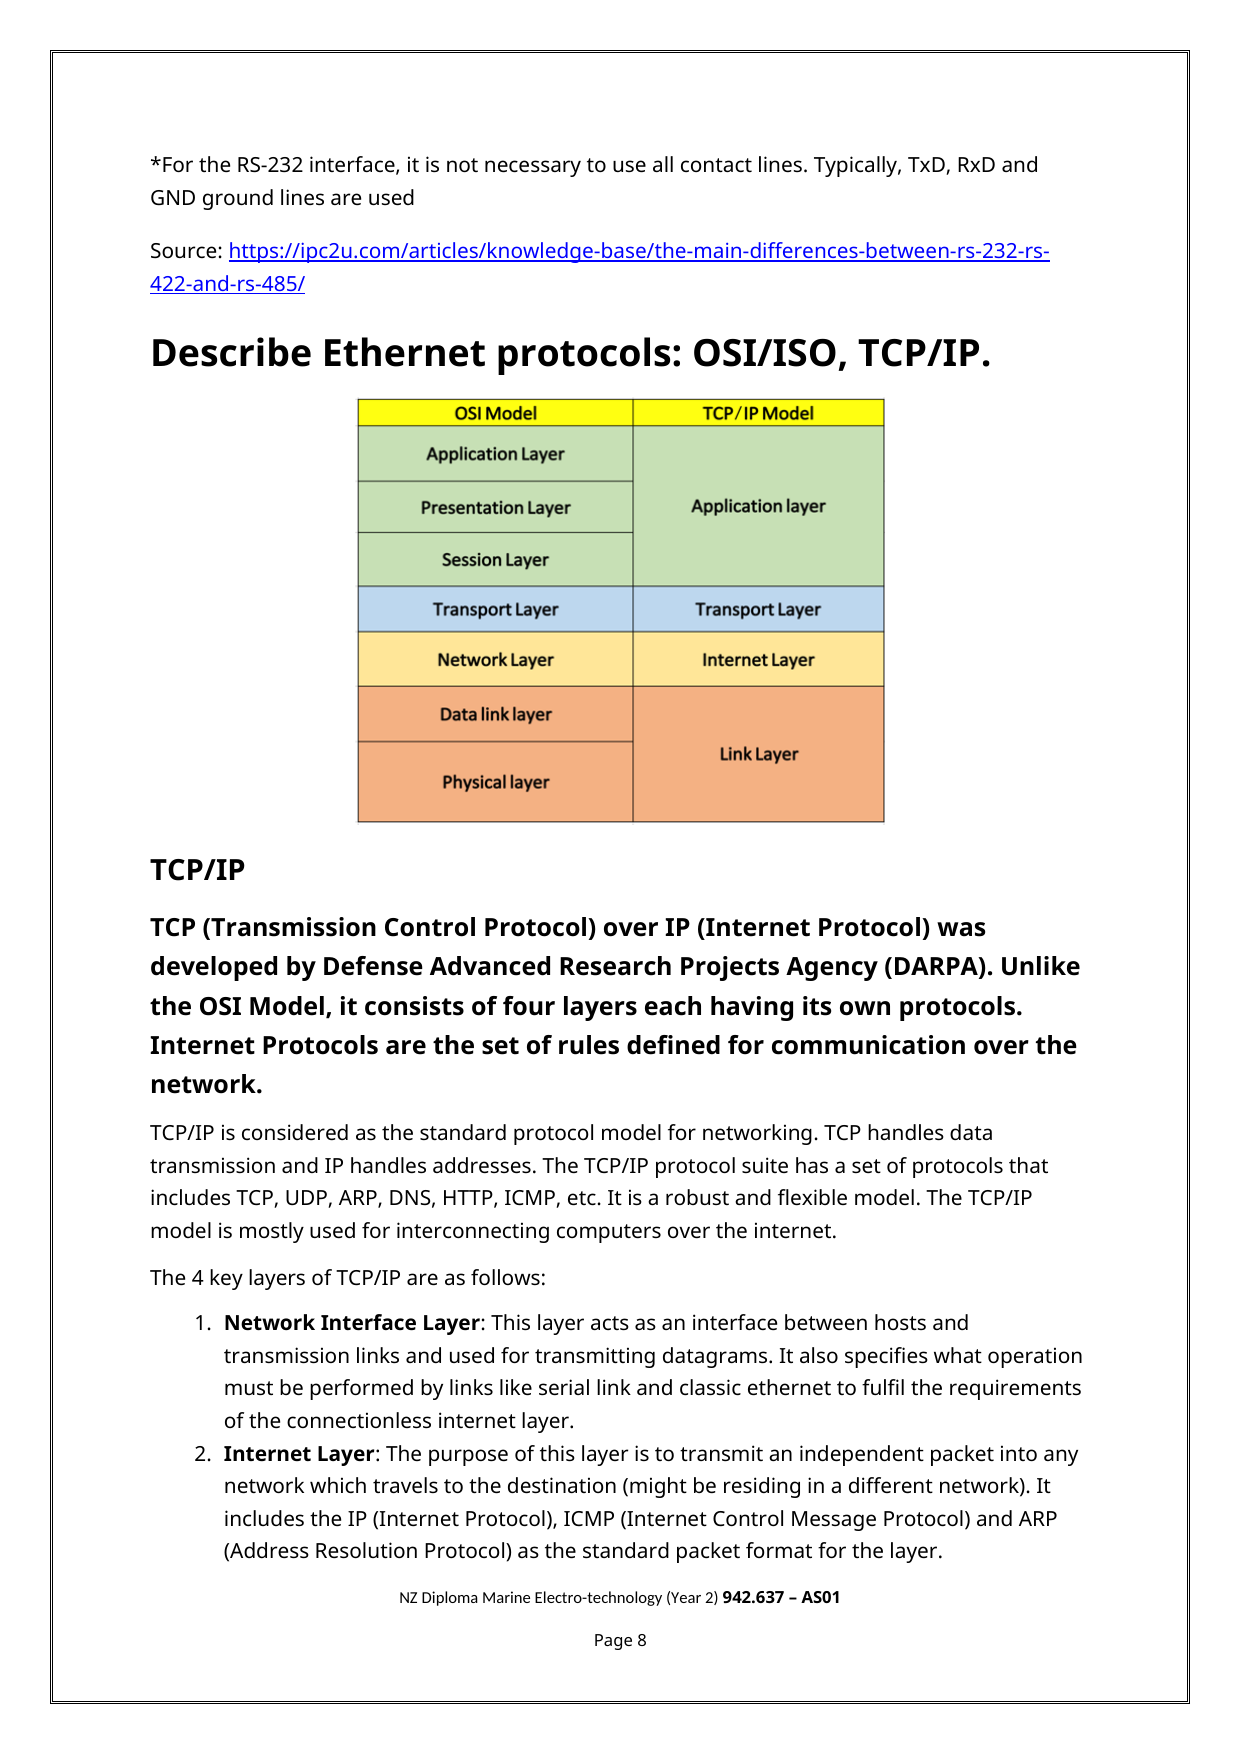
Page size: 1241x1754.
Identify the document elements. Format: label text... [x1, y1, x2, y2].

text *For the RS-232 interface, it is not necessary to use all contact lines. Typically, TxD, RxD and GND ground lines are used [150, 150, 1090, 211]
subtitle TCP (Transmission Control Protocol) over IP (Internet Protocol) was developed by Defense Advanced Research Projects Agency (DARPA). Unlike the OSI Model, it consists of four layers each having its own protocols. Internet Protocols are the set of rules defined for communication over the network. [150, 910, 1090, 1101]
text Source: https://ipc2u.com/articles/knowledge-base/the-main-differences-between-rs-232-rs-422-and-rs-485/ [150, 236, 1090, 297]
list Internet Layer: The purpose of this layer is to transmit an independent packet into any network which travels to the destination (might be residing in a different network). It includes the IP (Internet Protocol), ICMP (Internet Control Message Protocol) and ARP (Address Resolution Protocol) as the standard packet format for the layer. [194, 1439, 1090, 1565]
picture [355, 397, 885, 825]
subtitle The 4 key layers of TCP/IP are as follows: [150, 1263, 1090, 1292]
subtitle Describe Ethernet protocols: OSI/ISO, TCP/IP. [150, 326, 1090, 377]
subtitle TCP/IP [150, 849, 1090, 889]
list Network Interface Layer: This layer acts as an interface between hosts and transmission links and used for transmitting datagrams. It also specifies what operation must be performed by links like serial link and classic ethernet to fulfil the requirements of the connectionless internet layer. [194, 1308, 1090, 1434]
text TCP/IP is considered as the standard protocol model for networking. TCP handles data transmission and IP handles addresses. The TCP/IP protocol suite has a set of protocols that includes TCP, UDP, ARP, DNS, HTTP, ICMP, etc. It is a robust and flexible model. The TCP/IP model is mostly used for interconnecting computers over the internet. [150, 1118, 1090, 1244]
